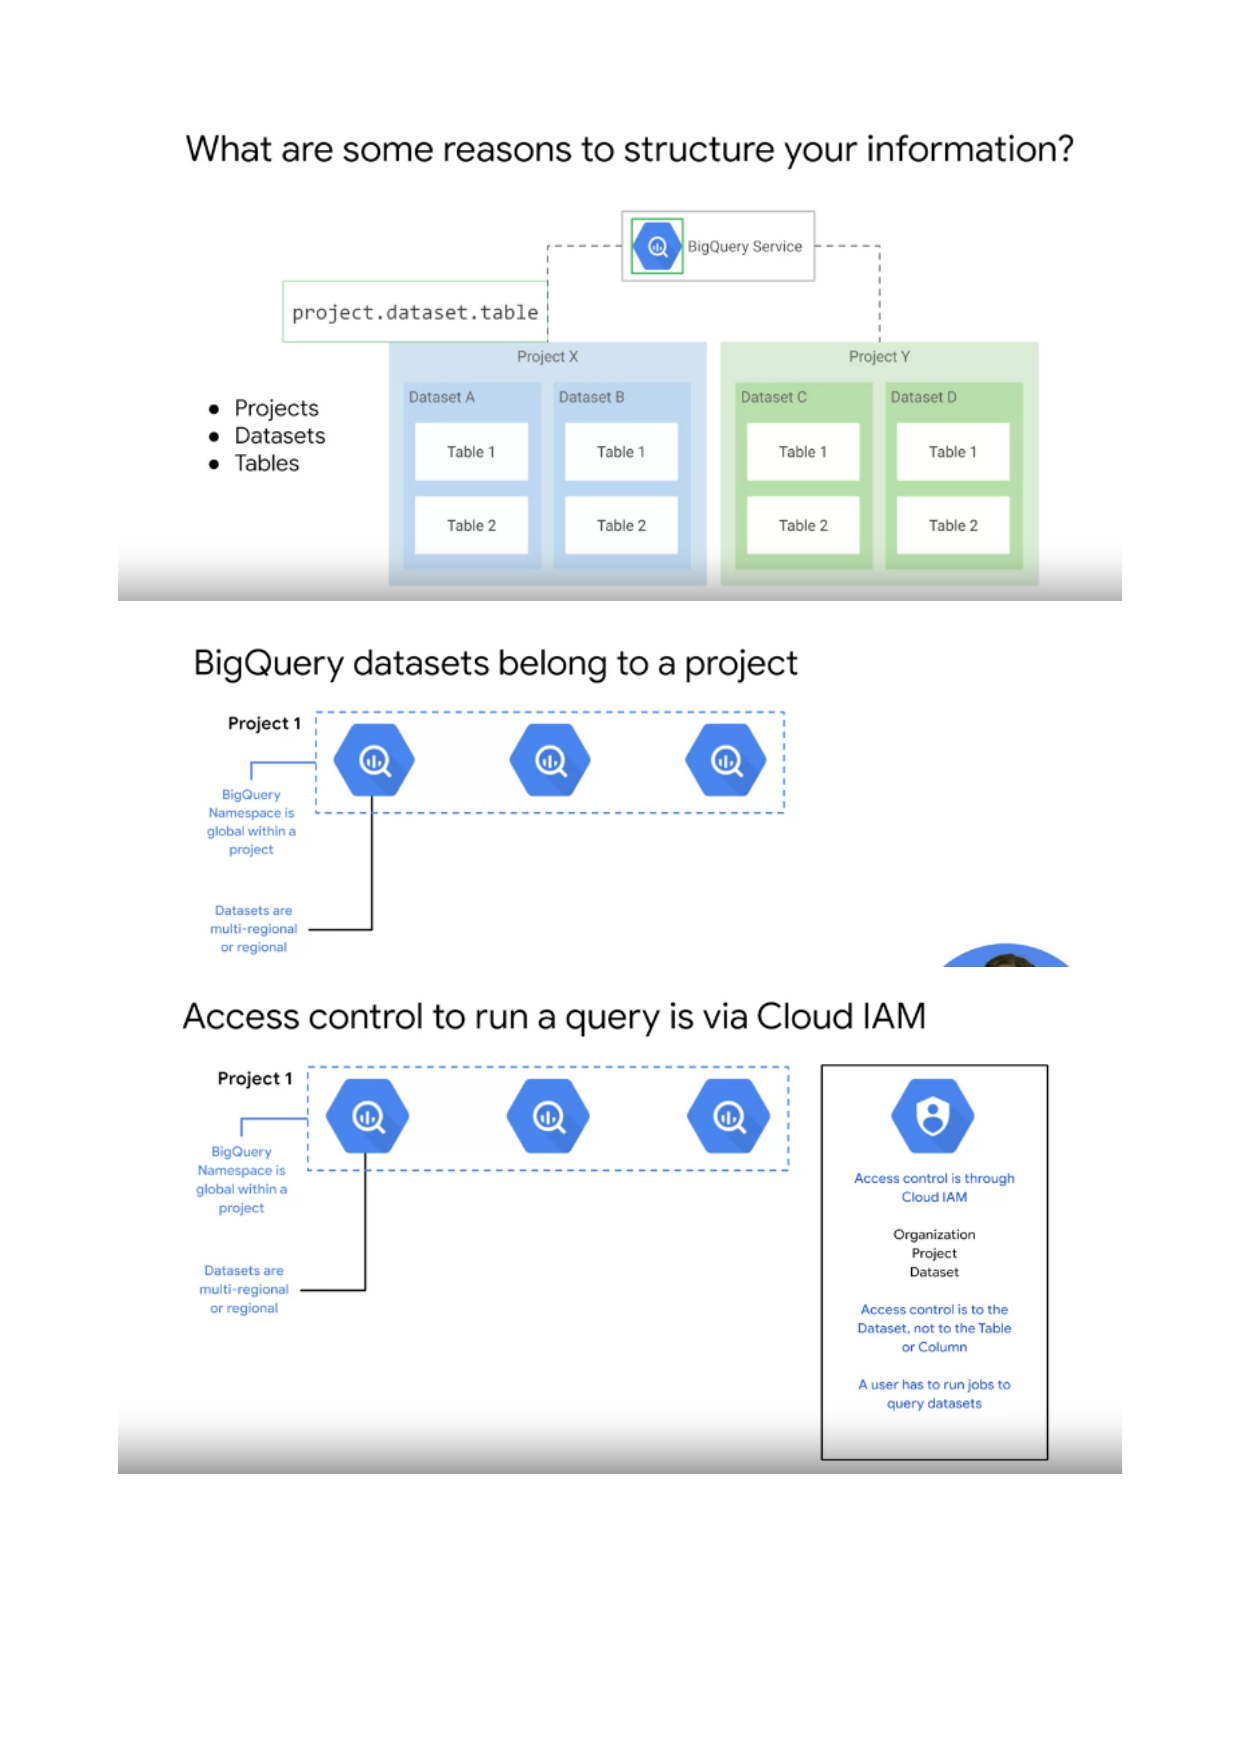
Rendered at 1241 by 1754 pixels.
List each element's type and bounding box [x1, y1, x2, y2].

picture [118, 629, 1123, 967]
picture [118, 118, 1123, 601]
picture [118, 995, 1123, 1474]
